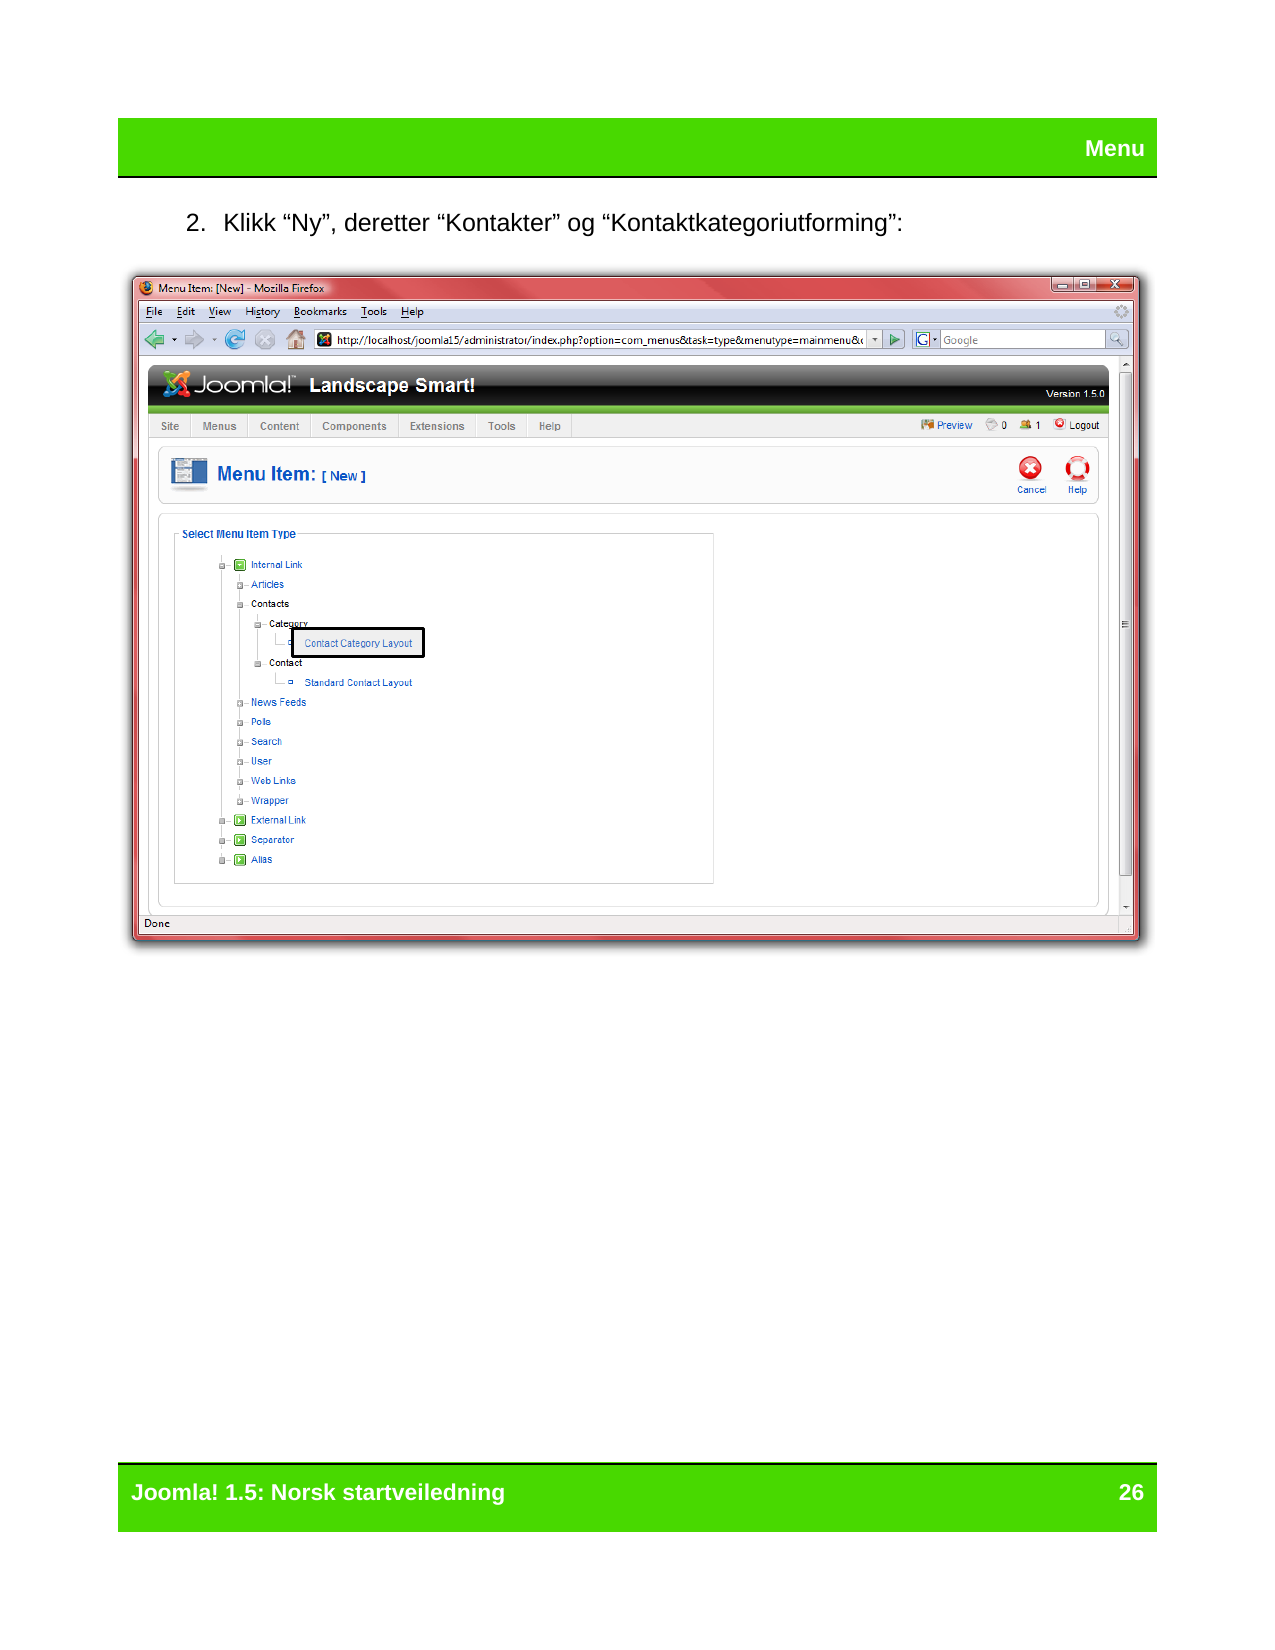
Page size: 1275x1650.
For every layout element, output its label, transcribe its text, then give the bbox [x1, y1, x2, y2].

list Klikk “Ny”, deretter “Kontakter” og “Kontaktkategoriutforming”: [186, 208, 1157, 237]
picture [119, 263, 1156, 957]
